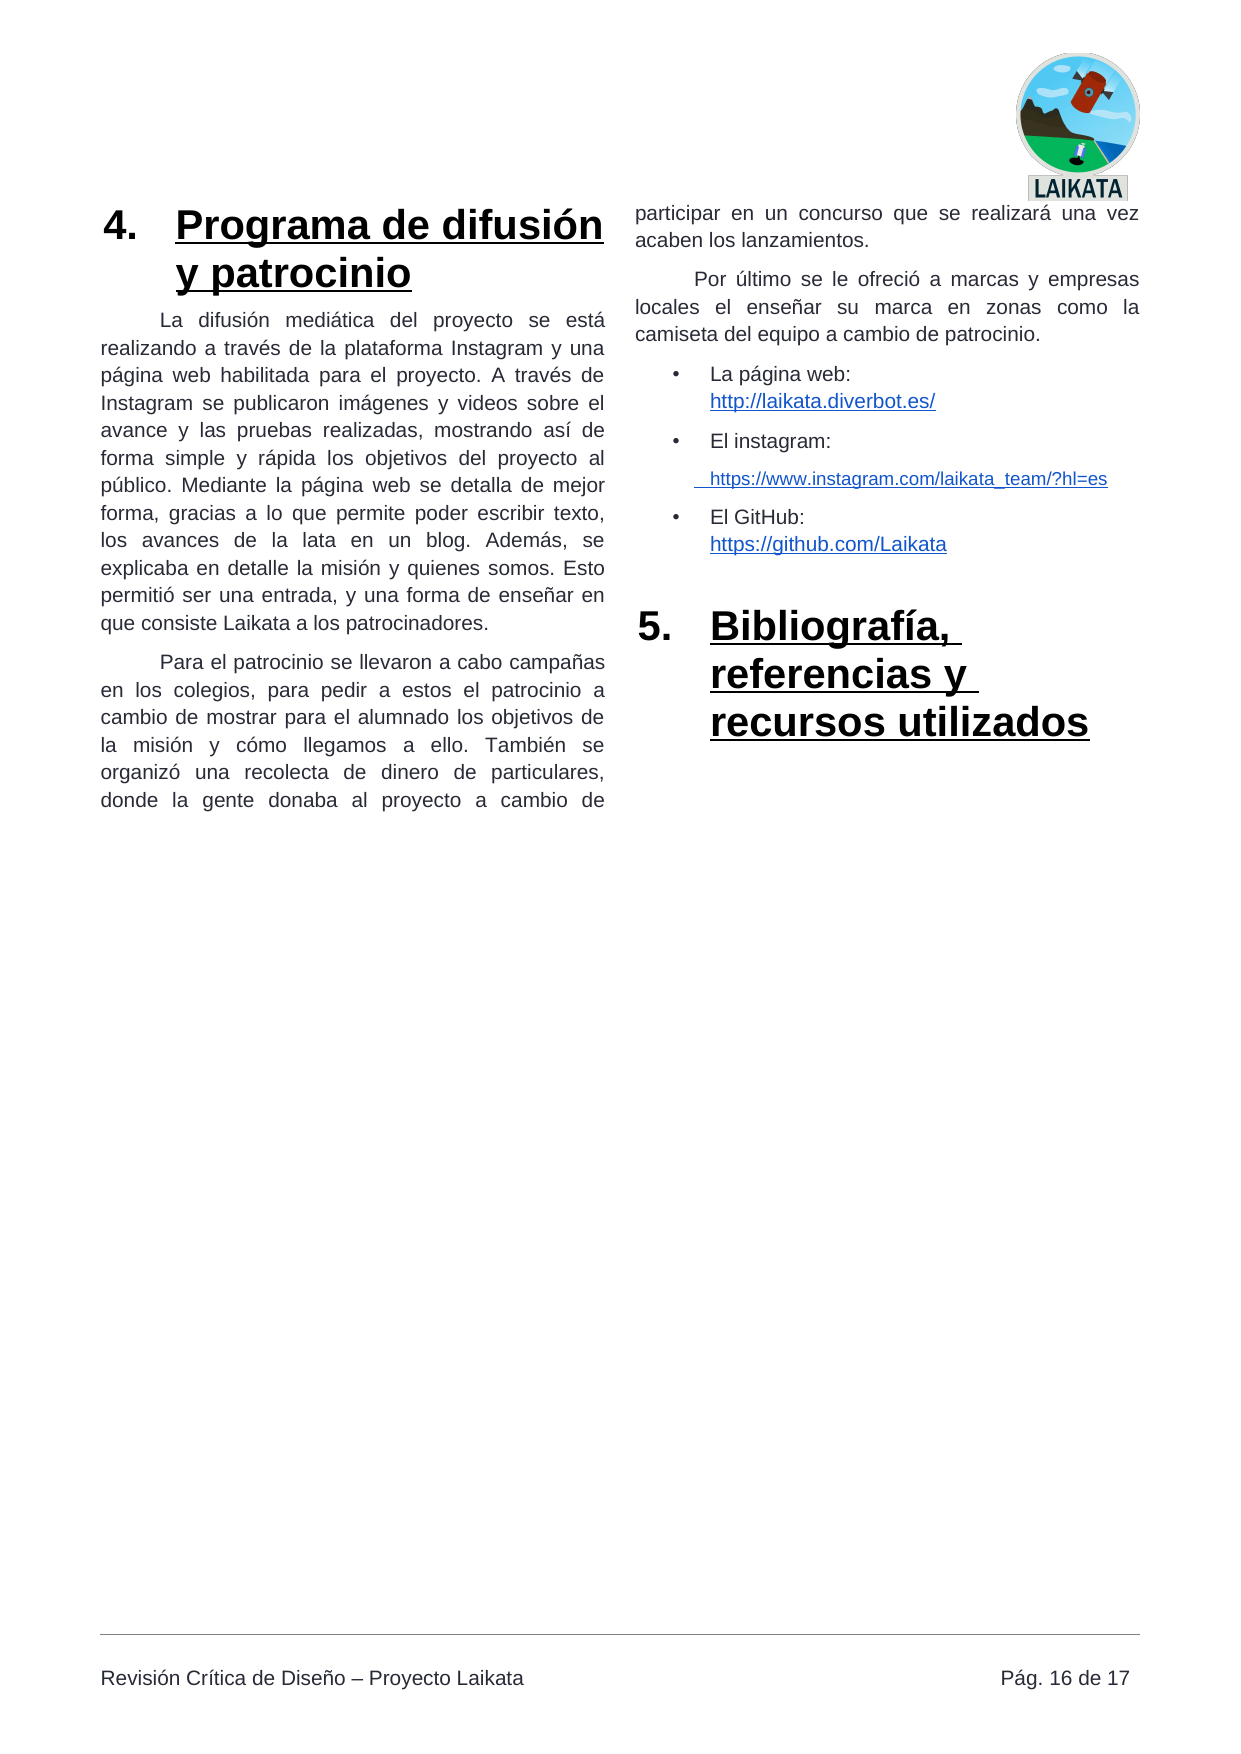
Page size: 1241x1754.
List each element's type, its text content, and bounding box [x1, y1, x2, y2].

list El GitHub: https://github.com/Laikata [672, 505, 1140, 556]
text Para el patrocinio se llevaron a cabo campañas en los colegios, para pedir a estos el patrocinio a cambio de mostrar para el alumnado los objetivos de la misión y cómo llegamos a ello. También se organizó una recolecta de dinero de particulares, donde la gente donaba al proyecto a cambio de [100, 650, 605, 811]
text participar en un concurso que se realizará una vez acaben los lanzamientos. [635, 201, 1140, 252]
list El instagram: [672, 428, 1140, 452]
picture [1016, 53, 1140, 201]
subtitle Programa de difusión y patrocinio [138, 201, 605, 296]
text Por último se le ofreció a marcas y empresas locales el enseñar su marca en zonas como la camiseta del equipo a cambio de patrocinio. [635, 267, 1140, 346]
text La difusión mediática del proyecto se está realizando a través de la plataforma Instagram y una página web habilitada para el proyecto. A través de Instagram se publicaron imágenes y videos sobre el avance y las pruebas realizadas, mostrando así de forma simple y rápida los objetivos del proyecto al público. Mediante la página web se detalla de mejor forma, gracias a lo que permite poder escribir texto, los avances de la lata en un blog. Además, se explicaba en detalle la misión y quienes somos. Esto permitió ser una entrada, y una forma de enseñar en que consiste Laikata a los patrocinadores. [100, 308, 605, 634]
list La página web: http://laikata.diverbot.es/ [672, 362, 1140, 413]
subtitle Bibliografía, referencias y recursos utilizados [672, 601, 1140, 745]
text https://www.instagram.com/laikata_team/?hl=es [635, 468, 1140, 489]
